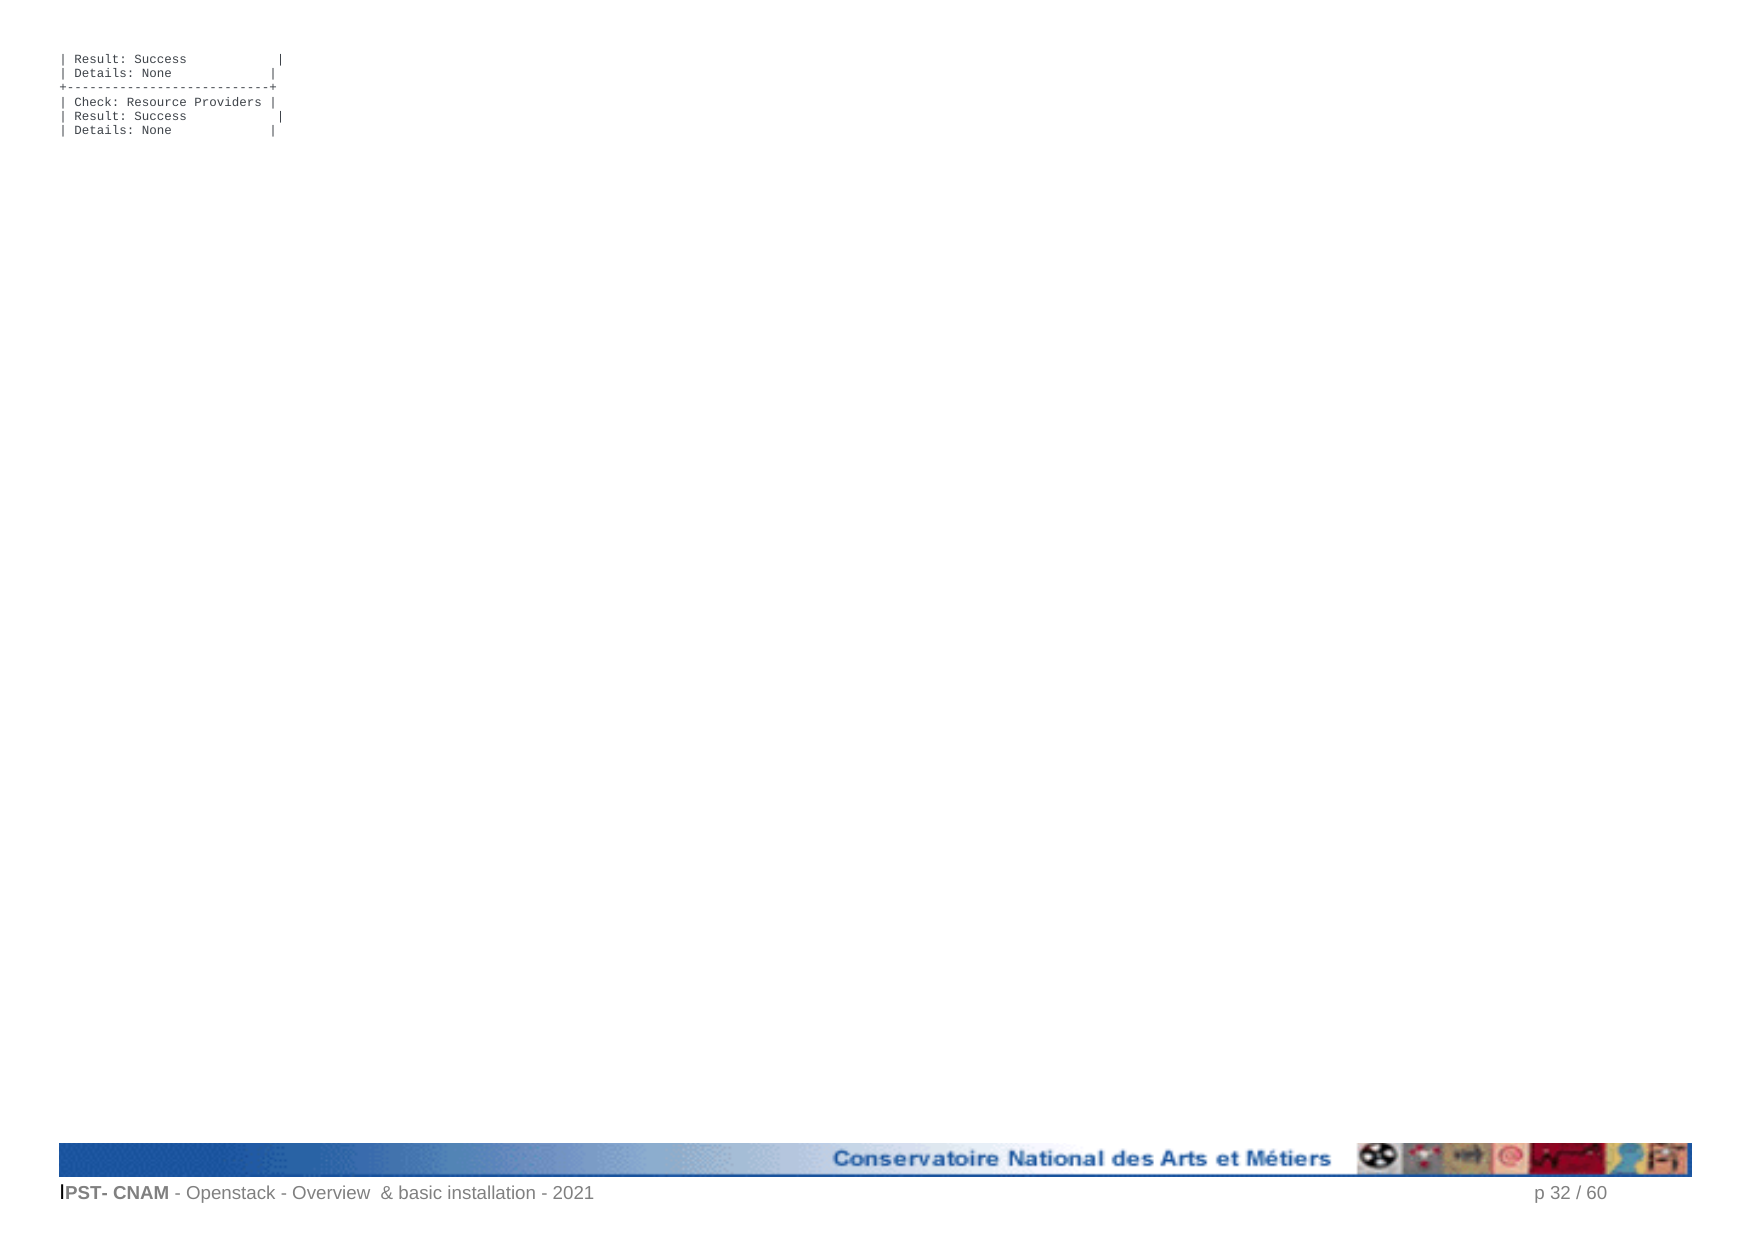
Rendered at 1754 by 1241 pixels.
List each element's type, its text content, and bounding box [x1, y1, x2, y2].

text | Check: Resource Providers | [59, 96, 774, 110]
text | Details: None | [59, 124, 774, 138]
text | Details: None | [59, 67, 774, 81]
text | Result: Success | [59, 110, 774, 124]
text | Result: Success | [59, 53, 774, 67]
text +---------------------------+ [59, 81, 774, 96]
